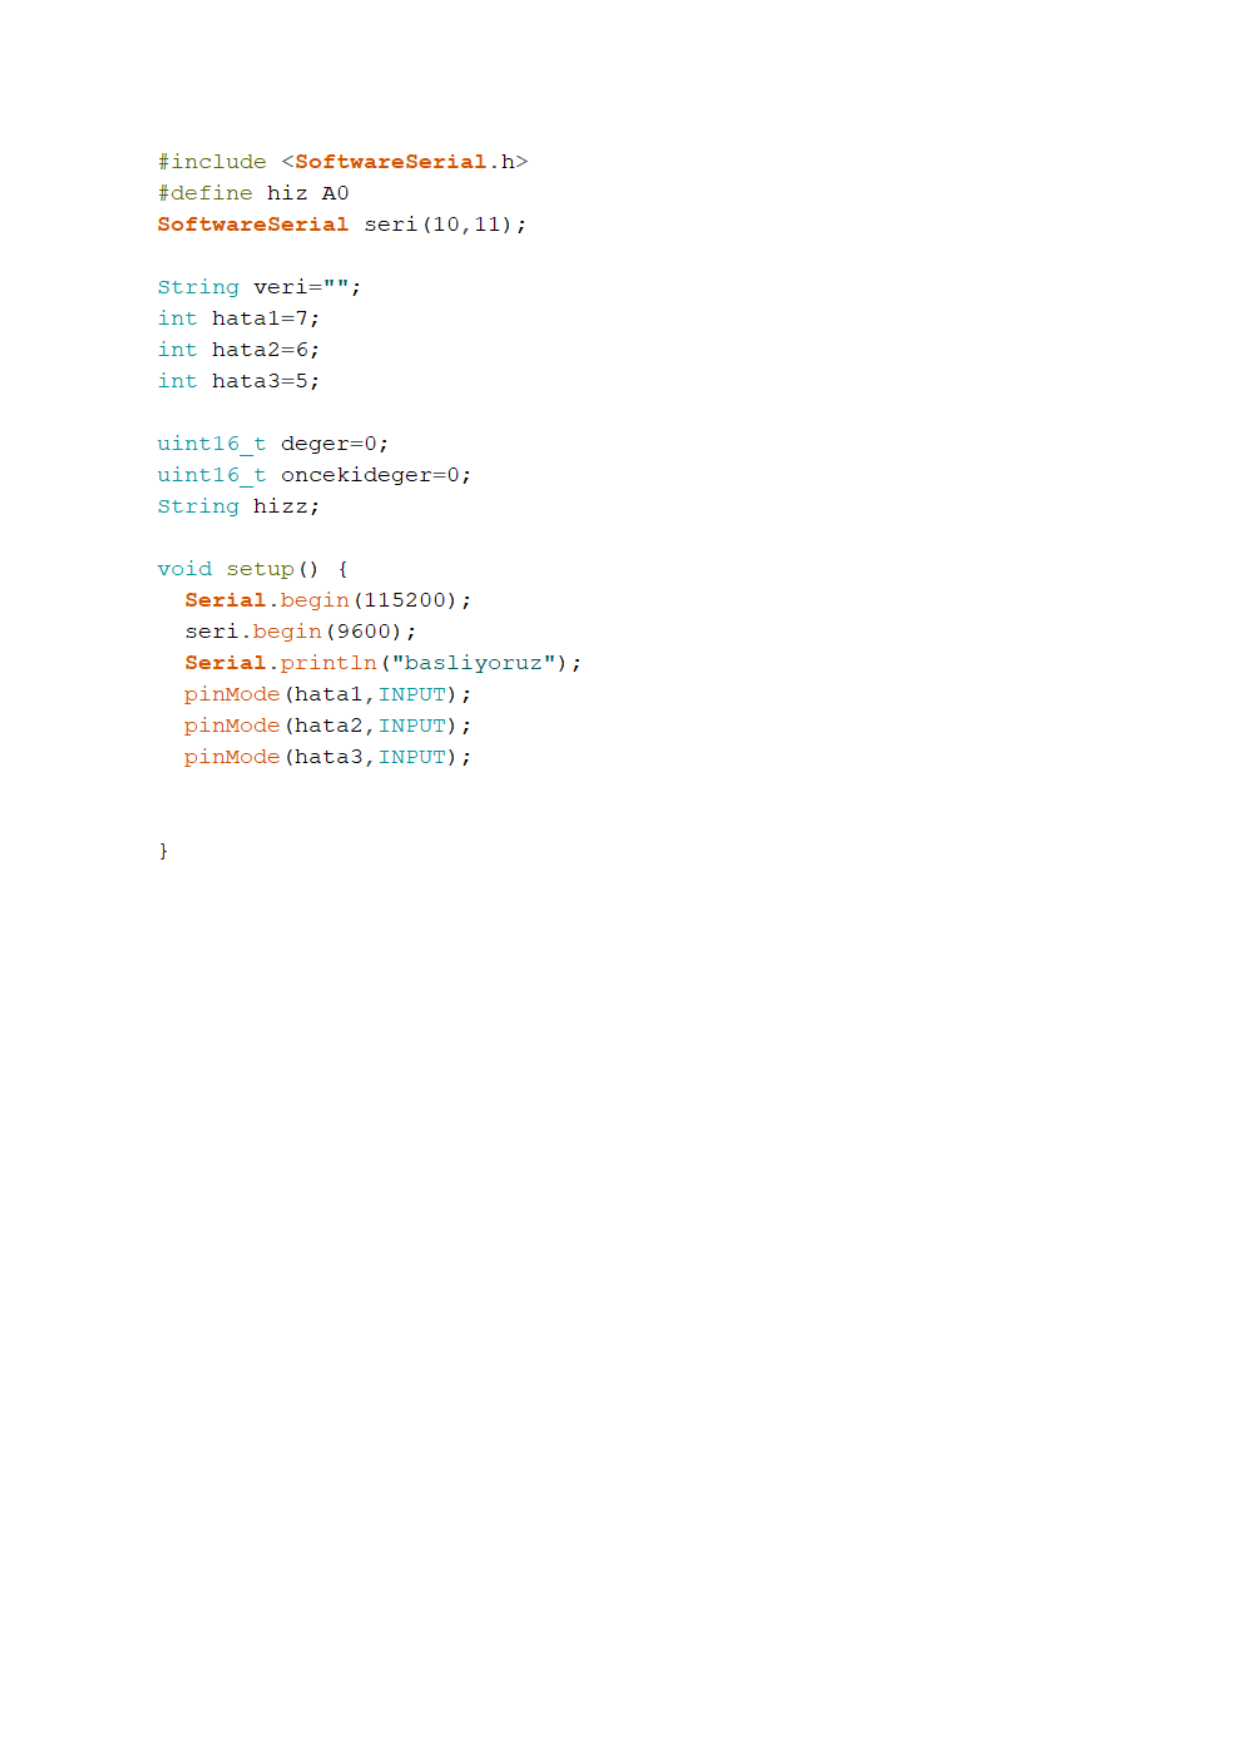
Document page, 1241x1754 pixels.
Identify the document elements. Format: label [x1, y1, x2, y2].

picture [147, 147, 752, 891]
